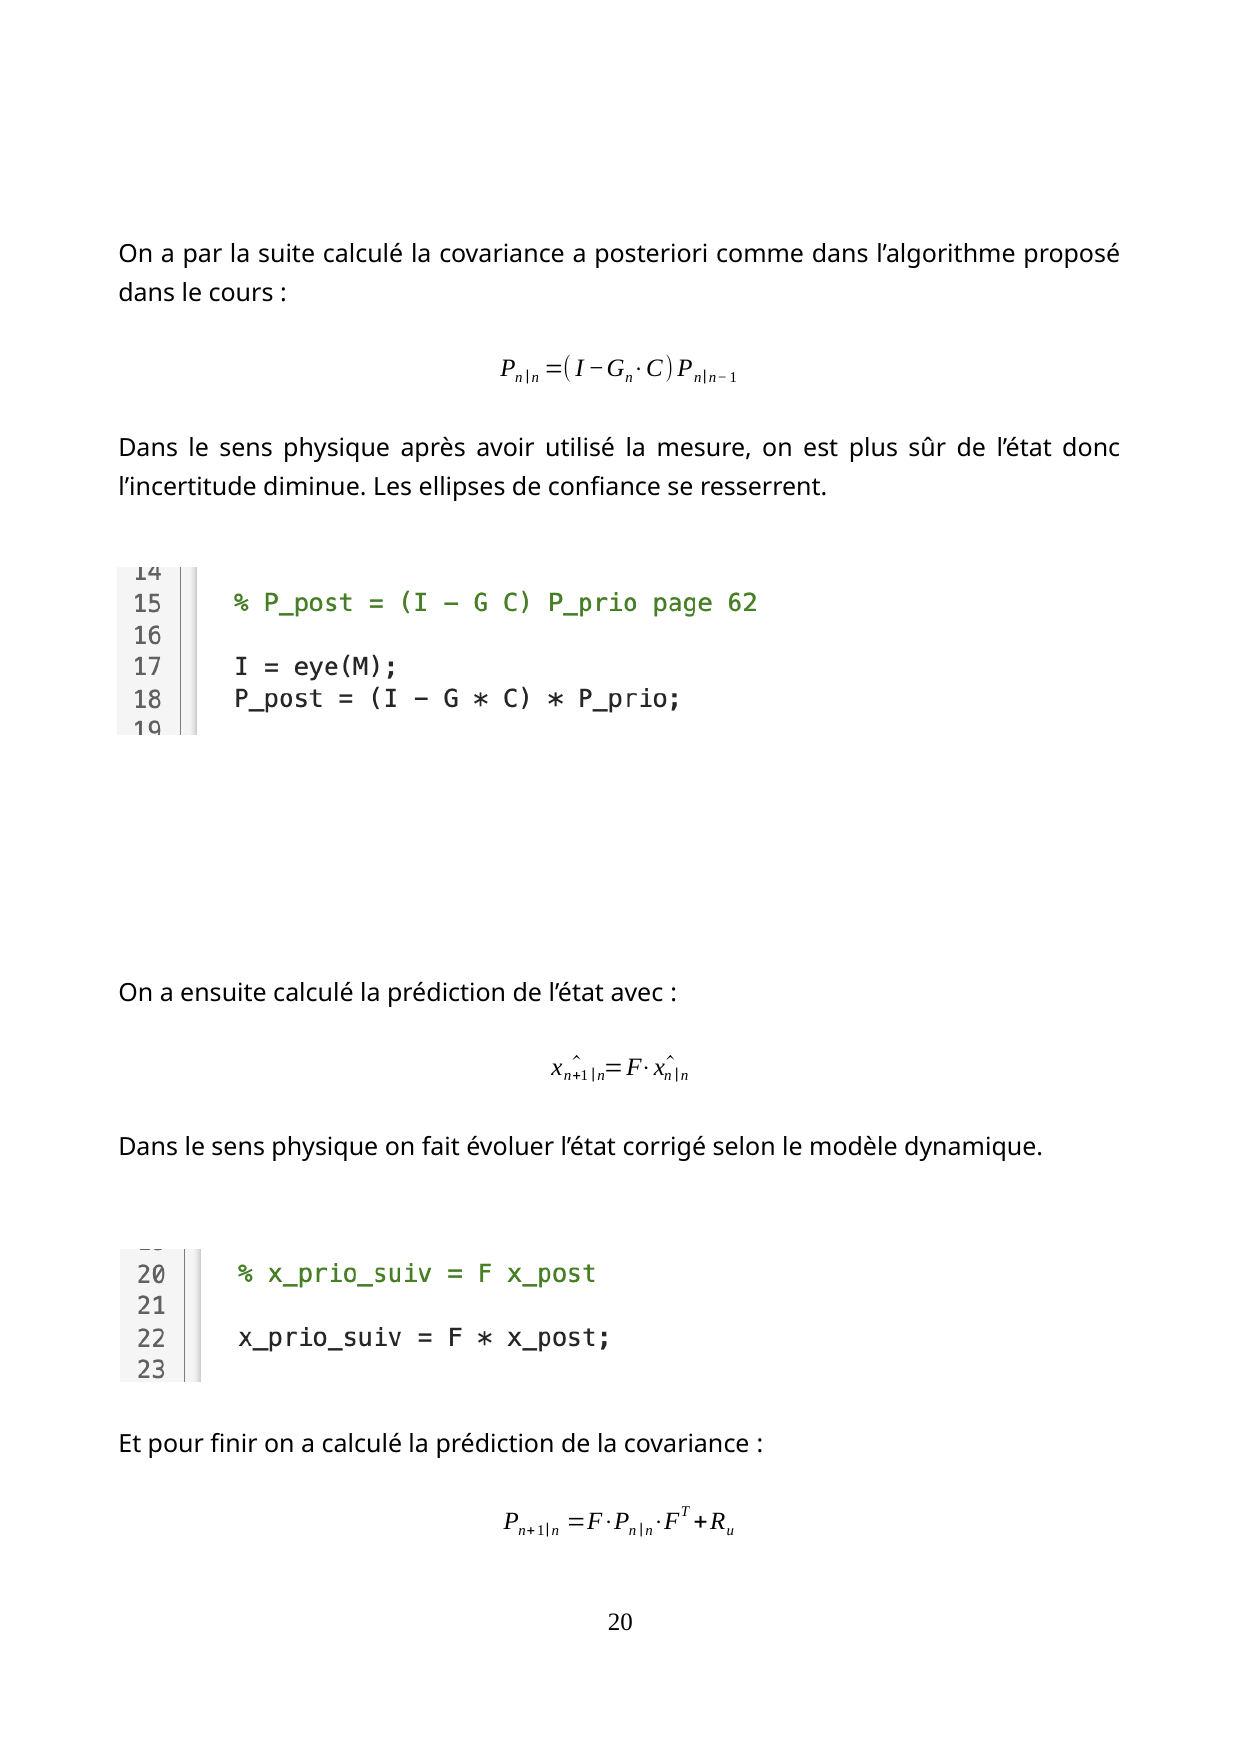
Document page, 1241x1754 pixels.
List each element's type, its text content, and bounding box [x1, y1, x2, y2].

text On a par la suite calculé la covariance a posteriori comme dans l’algorithme proposé dans le cours : [118, 236, 1122, 309]
text Dans le sens physique après avoir utilisé la mesure, on est plus sûr de l’état donc l’incertitude diminue. Les ellipses de confiance se resserrent. [118, 429, 1122, 503]
text On a ensuite calculé la prédiction de l’état avec : [118, 974, 1122, 1009]
picture [120, 1249, 1125, 1382]
picture [116, 567, 1121, 735]
text Dans le sens physique on fait évoluer l’état corrigé selon le modèle dynamique. [118, 1128, 1122, 1163]
text Et pour finir on a calculé la prédiction de la covariance : [118, 1426, 1122, 1460]
